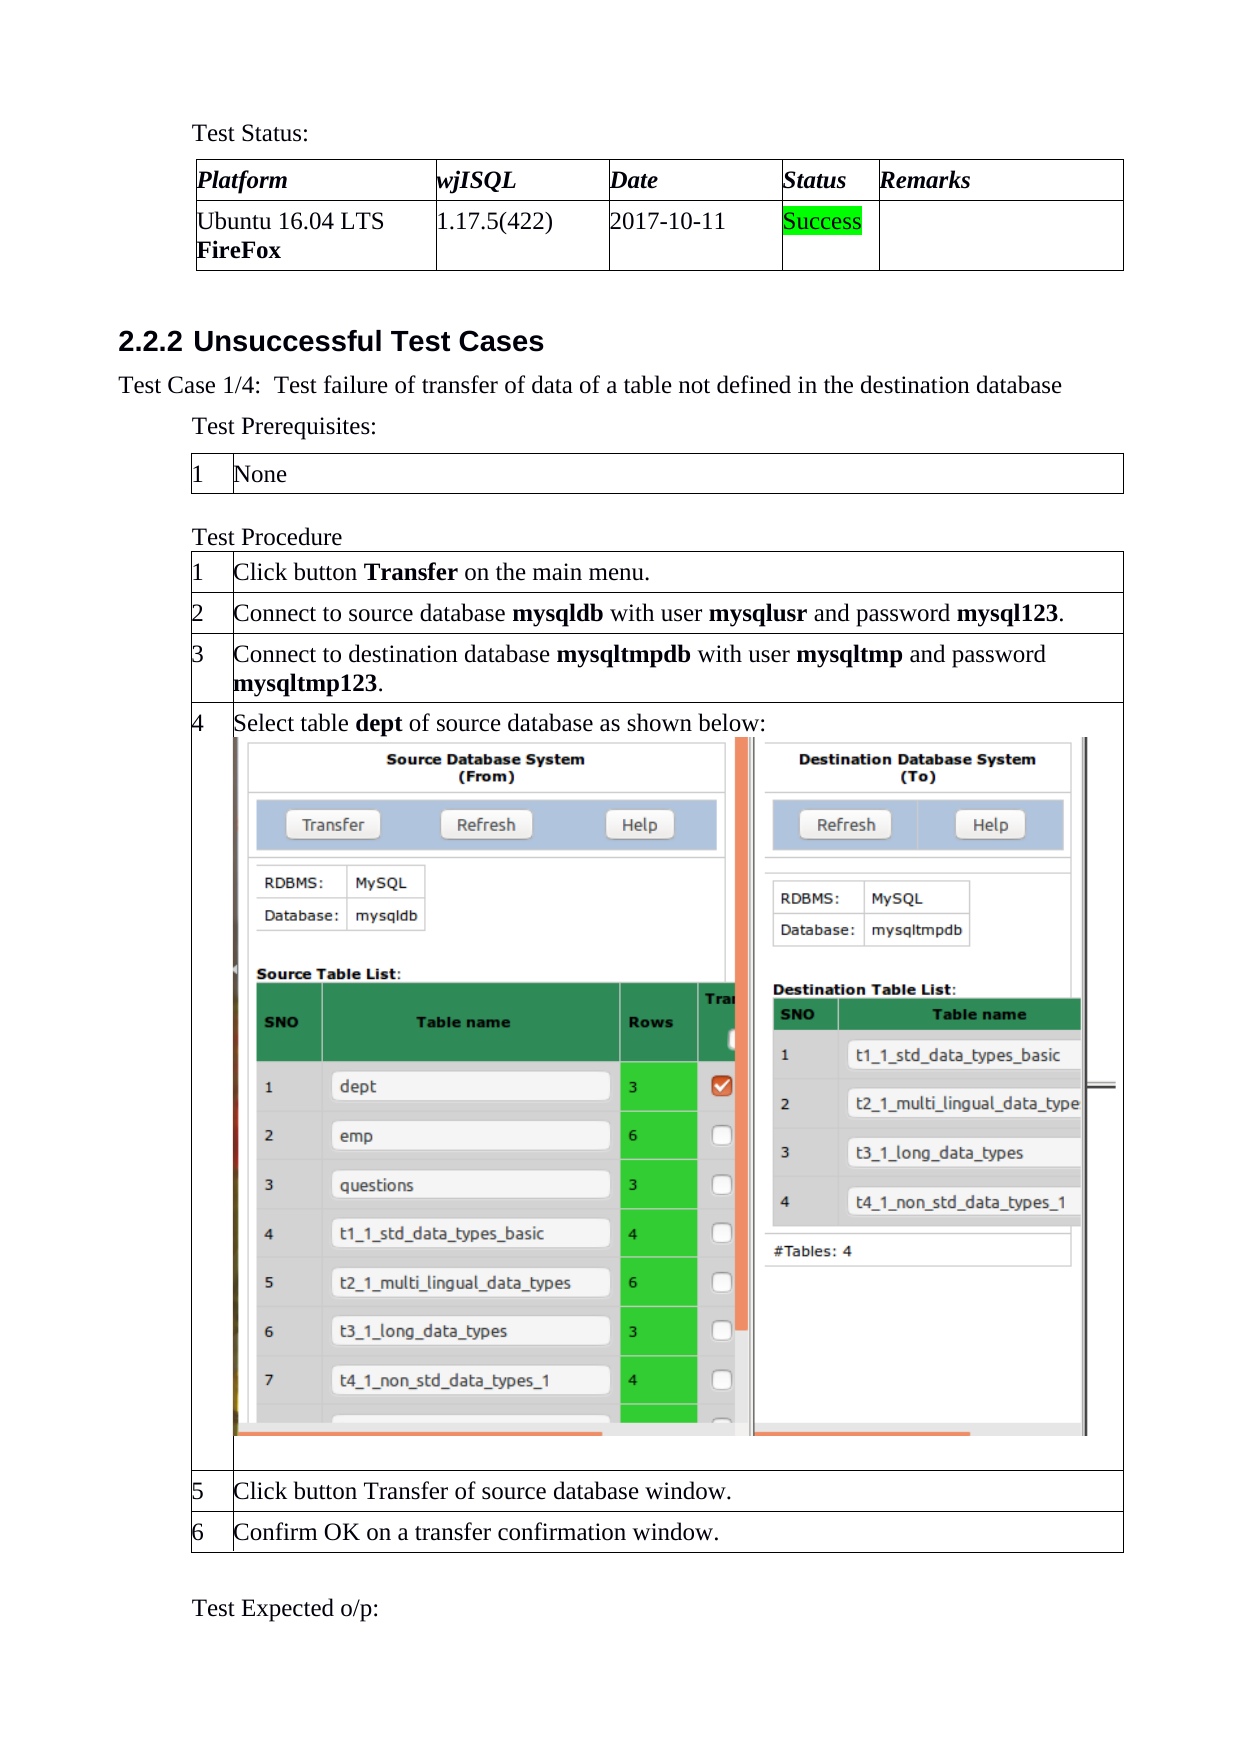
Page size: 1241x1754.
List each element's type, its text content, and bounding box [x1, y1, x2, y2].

table_cell 3 [192, 634, 233, 702]
text Test Prerequisites: [118, 411, 1122, 440]
text Test Expected o/p: [118, 1593, 1122, 1622]
table_header None [234, 454, 1123, 493]
table_cell 4 [192, 703, 233, 1470]
table_cell 2017-10-11 [610, 201, 782, 269]
table_cell 1.17.5(422) [437, 201, 609, 269]
table_cell [880, 201, 1123, 269]
text Test Procedure [118, 522, 1122, 551]
table_header Remarks [880, 160, 1123, 200]
table_header wjISQL [437, 160, 609, 200]
table_cell 6 [192, 1512, 233, 1551]
table_header 1 [192, 454, 233, 493]
picture [232, 737, 1116, 1436]
table_cell 2 [192, 593, 233, 633]
table_header Click button Transfer on the main menu. [234, 552, 1123, 592]
table_cell Confirm OK on a transfer confirmation window. [234, 1512, 1123, 1551]
table_cell Select table dept of source database as shown below: [234, 703, 1123, 1470]
table_cell Ubuntu 16.04 LTS FireFox [197, 201, 436, 269]
table_header 1 [192, 552, 233, 592]
table_cell Connect to destination database mysqltmpdb with user mysqltmp and password mysqltmp123. [234, 634, 1123, 702]
table_header Date [610, 160, 782, 200]
table_cell Connect to source database mysqldb with user mysqlusr and password mysql123. [234, 593, 1123, 633]
subtitle Unsuccessful Test Cases [118, 324, 1122, 357]
text Test Status: [118, 118, 1122, 147]
table_cell Success [783, 201, 879, 269]
text Test Case 1/4: Test failure of transfer of data of a table not defined in the destination database [118, 370, 1122, 399]
table_cell Click button Transfer of source database window. [234, 1471, 1123, 1511]
table_header Status [783, 160, 879, 200]
table_cell 5 [192, 1471, 233, 1511]
table_header Platform [197, 160, 436, 200]
